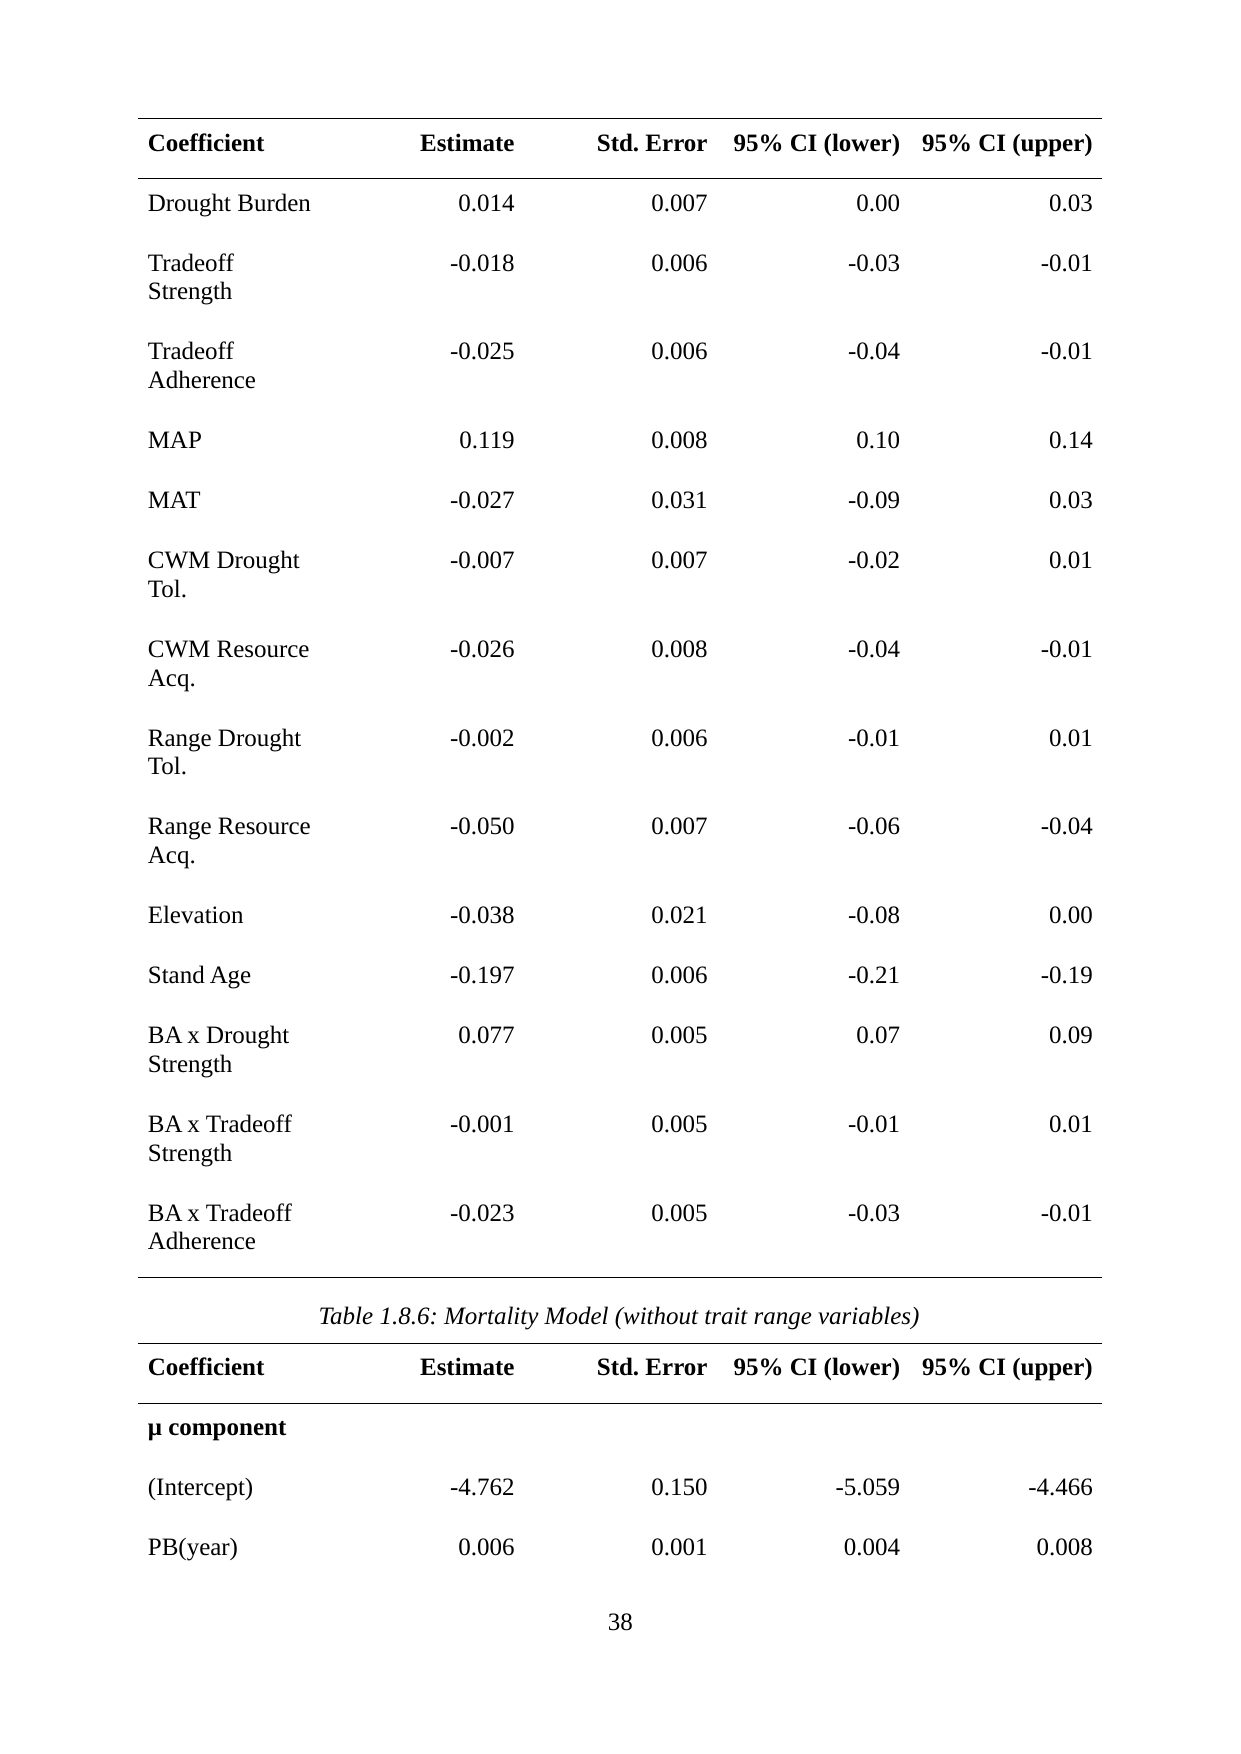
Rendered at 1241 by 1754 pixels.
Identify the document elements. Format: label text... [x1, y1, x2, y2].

table_cell (Intercept) [138, 1463, 331, 1523]
table_cell -0.197 [331, 951, 524, 1011]
table_header 95% CI (upper) [909, 119, 1102, 178]
table_cell 0.001 [524, 1523, 716, 1570]
table_header Coefficient [138, 119, 331, 178]
table_cell 0.14 [909, 416, 1102, 476]
table_cell -0.03 [716, 1188, 909, 1277]
table_cell 0.005 [524, 1011, 716, 1099]
table_cell 0.014 [331, 179, 524, 238]
table_cell CWM Resource Acq. [138, 625, 331, 713]
table_cell -0.02 [716, 536, 909, 624]
table_cell 0.021 [524, 891, 716, 951]
table_cell 0.01 [909, 713, 1102, 802]
table_cell -0.027 [331, 476, 524, 536]
table_cell 0.10 [716, 416, 909, 476]
table_cell 0.03 [909, 476, 1102, 536]
table_cell Drought Burden [138, 179, 331, 238]
table_cell -0.04 [716, 625, 909, 713]
table_cell 0.006 [331, 1523, 524, 1570]
table_cell -5.059 [716, 1463, 909, 1523]
table_cell -0.01 [716, 1100, 909, 1188]
table_cell MAT [138, 476, 331, 536]
table_cell BA x Drought Strength [138, 1011, 331, 1099]
table_cell Elevation [138, 891, 331, 951]
table_cell MAP [138, 416, 331, 476]
table_cell -0.09 [716, 476, 909, 536]
table_cell 0.008 [524, 416, 716, 476]
table_cell 0.03 [909, 179, 1102, 238]
table_cell 0.031 [524, 476, 716, 536]
table_cell 0.00 [716, 179, 909, 238]
table_cell [331, 1404, 524, 1463]
table_cell -0.007 [331, 536, 524, 624]
table_cell 0.005 [524, 1100, 716, 1188]
table_cell -0.050 [331, 802, 524, 891]
table_cell BA x Tradeoff Adherence [138, 1188, 331, 1277]
table_cell Tradeoff Adherence [138, 327, 331, 416]
table_cell -0.018 [331, 238, 524, 327]
table_cell [909, 1404, 1102, 1463]
table_cell -0.026 [331, 625, 524, 713]
table_cell 0.007 [524, 536, 716, 624]
table_cell -0.04 [909, 802, 1102, 891]
table_cell -0.01 [909, 327, 1102, 416]
table_cell -0.038 [331, 891, 524, 951]
table_cell -0.01 [909, 238, 1102, 327]
table_cell -0.002 [331, 713, 524, 802]
table_cell PB(year) [138, 1523, 331, 1570]
table_cell -0.06 [716, 802, 909, 891]
table_cell 0.005 [524, 1188, 716, 1277]
table_cell 0.008 [524, 625, 716, 713]
table_cell 0.119 [331, 416, 524, 476]
table_cell [716, 1404, 909, 1463]
table_cell 0.01 [909, 1100, 1102, 1188]
table_header 95% CI (upper) [909, 1344, 1102, 1403]
table_cell -0.023 [331, 1188, 524, 1277]
table_cell -0.025 [331, 327, 524, 416]
table_header Estimate [331, 1344, 524, 1403]
text Table 1.8.6: Mortality Model (without trait range variables) [118, 1301, 1122, 1330]
table_cell -0.04 [716, 327, 909, 416]
table_cell 0.004 [716, 1523, 909, 1570]
table_cell 0.150 [524, 1463, 716, 1523]
table_cell -0.001 [331, 1100, 524, 1188]
table_cell -0.19 [909, 951, 1102, 1011]
table_header Std. Error [524, 119, 716, 178]
table_cell -0.08 [716, 891, 909, 951]
table_header 95% CI (lower) [716, 1344, 909, 1403]
table_cell Range Drought Tol. [138, 713, 331, 802]
table_cell Range Resource Acq. [138, 802, 331, 891]
table_cell μ component [138, 1404, 331, 1463]
table_cell -0.03 [716, 238, 909, 327]
table_cell 0.006 [524, 238, 716, 327]
table_cell 0.007 [524, 179, 716, 238]
table_header Estimate [331, 119, 524, 178]
table_cell 0.006 [524, 713, 716, 802]
table_header 95% CI (lower) [716, 119, 909, 178]
table_cell -0.01 [909, 625, 1102, 713]
table_cell [524, 1404, 716, 1463]
table_cell Tradeoff Strength [138, 238, 331, 327]
table_cell 0.07 [716, 1011, 909, 1099]
table_cell CWM Drought Tol. [138, 536, 331, 624]
table_cell 0.077 [331, 1011, 524, 1099]
table_cell 0.00 [909, 891, 1102, 951]
table_cell 0.006 [524, 951, 716, 1011]
table_header Std. Error [524, 1344, 716, 1403]
table_cell BA x Tradeoff Strength [138, 1100, 331, 1188]
table_cell -0.21 [716, 951, 909, 1011]
table_cell 0.006 [524, 327, 716, 416]
table_cell -4.466 [909, 1463, 1102, 1523]
table_cell -0.01 [716, 713, 909, 802]
table_cell 0.008 [909, 1523, 1102, 1570]
table_cell -0.01 [909, 1188, 1102, 1277]
table_header Coefficient [138, 1344, 331, 1403]
table_cell 0.09 [909, 1011, 1102, 1099]
table_cell -4.762 [331, 1463, 524, 1523]
table_cell 0.01 [909, 536, 1102, 624]
table_cell 0.007 [524, 802, 716, 891]
table_cell Stand Age [138, 951, 331, 1011]
